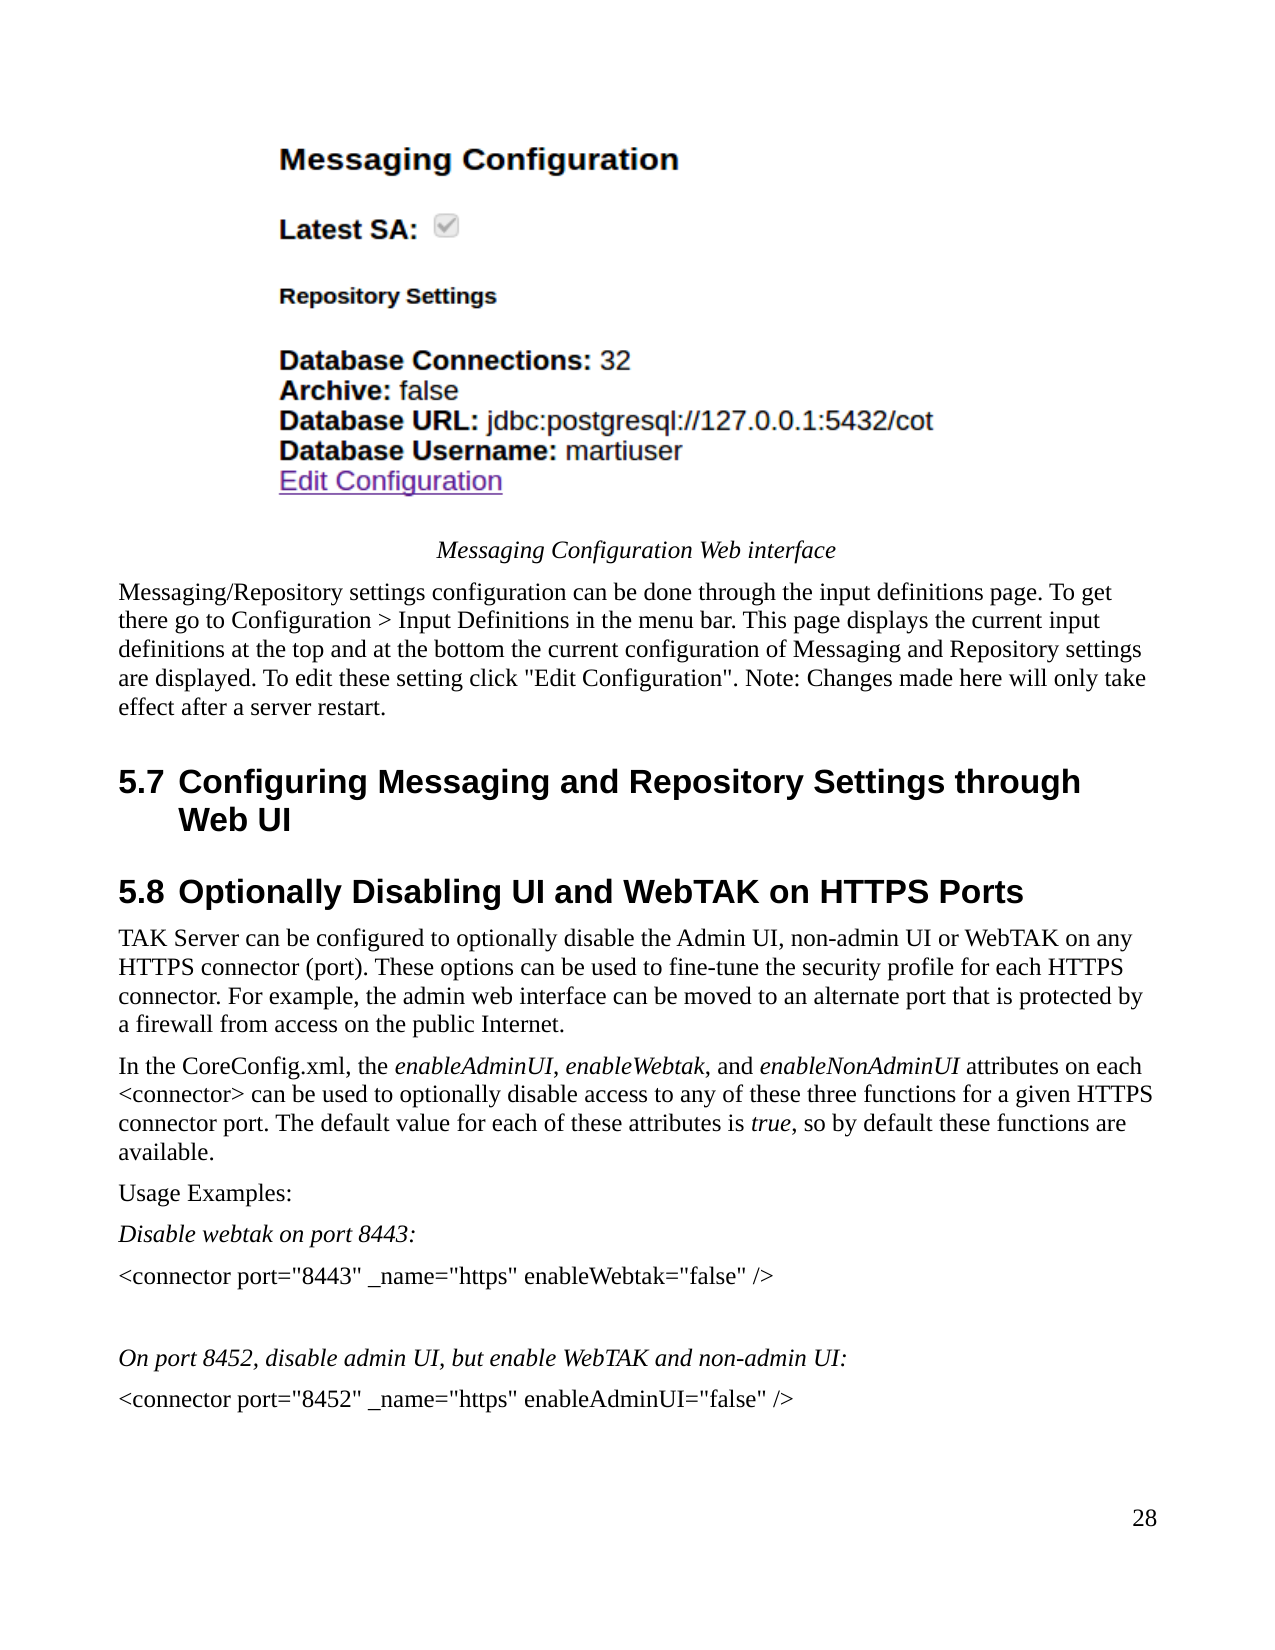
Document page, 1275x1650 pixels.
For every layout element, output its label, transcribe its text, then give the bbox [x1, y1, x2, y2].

subtitle [118, 118, 1157, 535]
text Usage Examples: [118, 1178, 1157, 1207]
subtitle Configuring Messaging and Repository Settings through Web UI [118, 720, 1157, 839]
list Messaging/Repository settings configuration can be done through the input definitions page. To get there go to Configuration > Input Definitions in the menu bar. This page displays the current input definitions at the top and at the bottom the current configuration of Messaging and Repository settings are displayed. To edit these setting click "Edit Configuration". Note: Changes made here will only take effect after a server restart. [118, 577, 1157, 720]
text TAK Server can be configured to optionally disable the Admin UI, non-admin UI or WebTAK on any HTTPS connector (port). These options can be used to fine-tune the security profile for each HTTPS connector. For example, the admin web interface can be moved to an alternate port that is protected by a firewall from access on the public Internet. [118, 923, 1157, 1038]
subtitle [118, 564, 1157, 577]
text <connector port="8443" _name="https" enableWebtak="false" /> [118, 1261, 1157, 1289]
picture [273, 125, 1020, 510]
text Disable webtak on port 8443: [118, 1219, 1157, 1248]
list Messaging Configuration Web interface [118, 535, 1157, 564]
text In the CoreConfig.xml, the enableAdminUI, enableWebtak, and enableNonAdminUI attributes on each <connector> can be used to optionally disable access to any of these three functions for a given HTTPS connector port. The default value for each of these attributes is true, so by default these functions are available. [118, 1051, 1157, 1166]
text <connector port="8452" _name="https" enableAdminUI="false" /> [118, 1384, 1157, 1413]
subtitle Optionally Disabling UI and WebTAK on HTTPS Ports [118, 872, 1157, 911]
text On port 8452, disable admin UI, but enable WebTAK and non-admin UI: [118, 1343, 1157, 1372]
